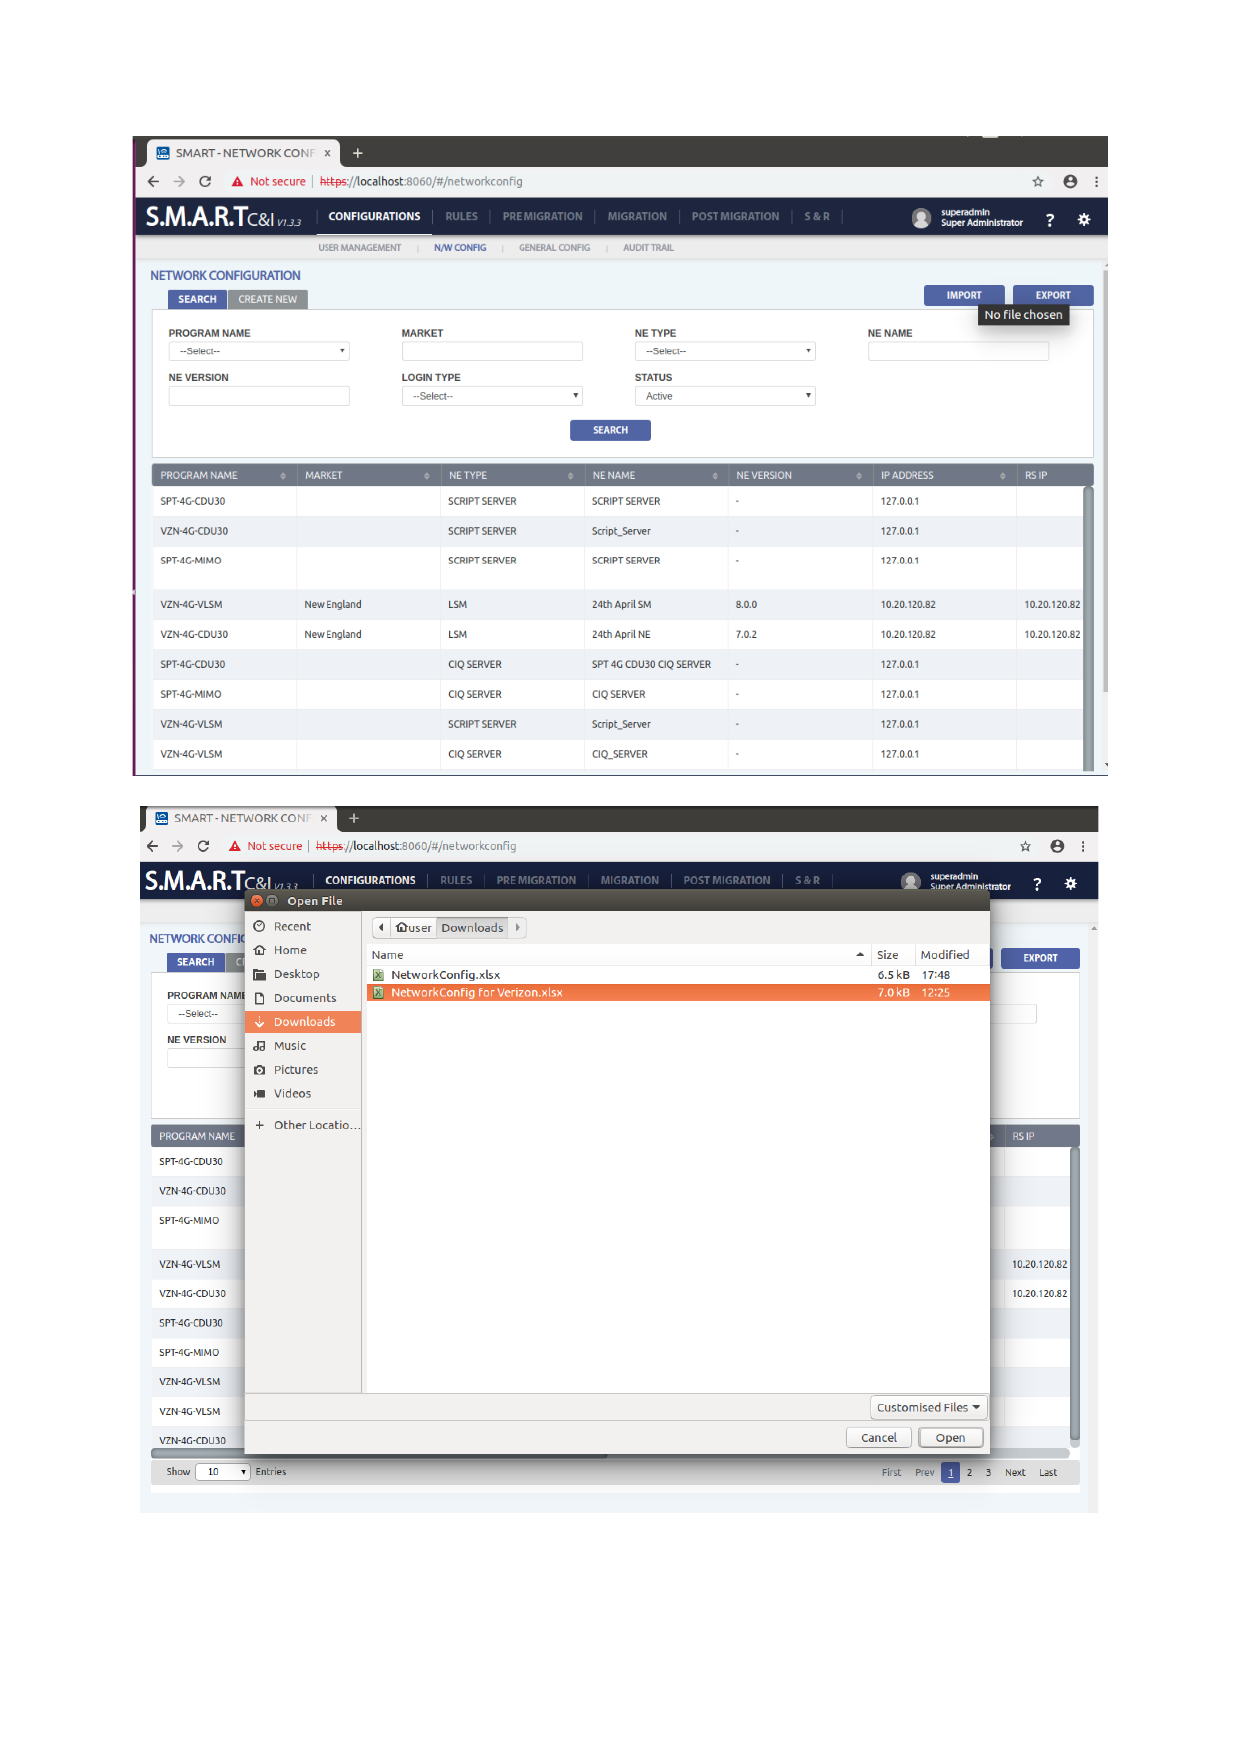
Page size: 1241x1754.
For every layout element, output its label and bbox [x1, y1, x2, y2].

picture [140, 806, 1099, 1513]
picture [132, 136, 1108, 776]
